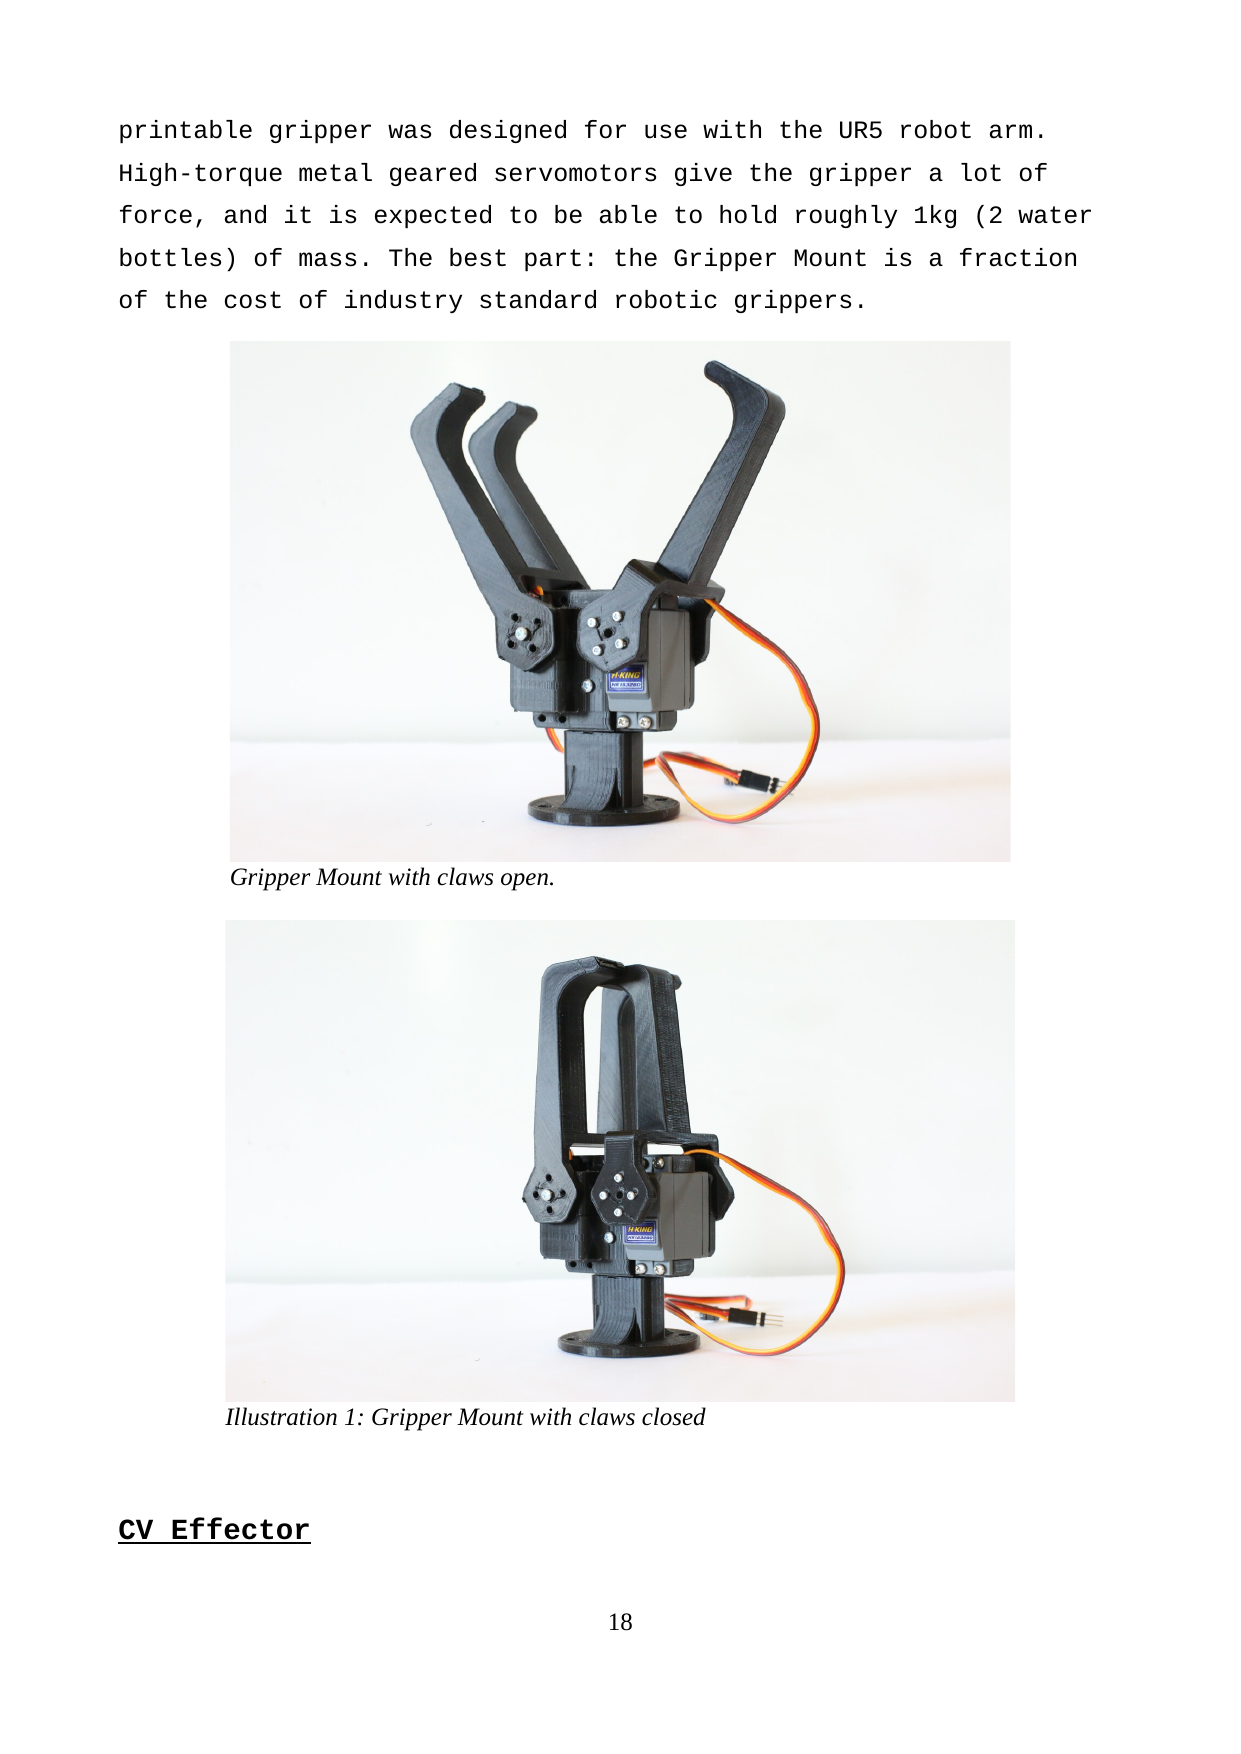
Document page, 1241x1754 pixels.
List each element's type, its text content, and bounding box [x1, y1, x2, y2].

text printable gripper was designed for use with the UR5 robot arm. High-torque metal geared servomotors give the gripper a lot of force, and it is expected to be able to hold roughly 1kg (2 water bottles) of mass. The best part: the Gripper Mount is a fraction of the cost of industry standard robotic grippers. [118, 118, 1122, 316]
picture [225, 920, 1015, 1402]
text Illustration 1: Gripper Mount with claws closed [225, 1402, 1015, 1430]
text Gripper Mount with claws open. [229, 862, 1010, 891]
text CV Effector [118, 1515, 1122, 1548]
picture [229, 341, 1011, 862]
